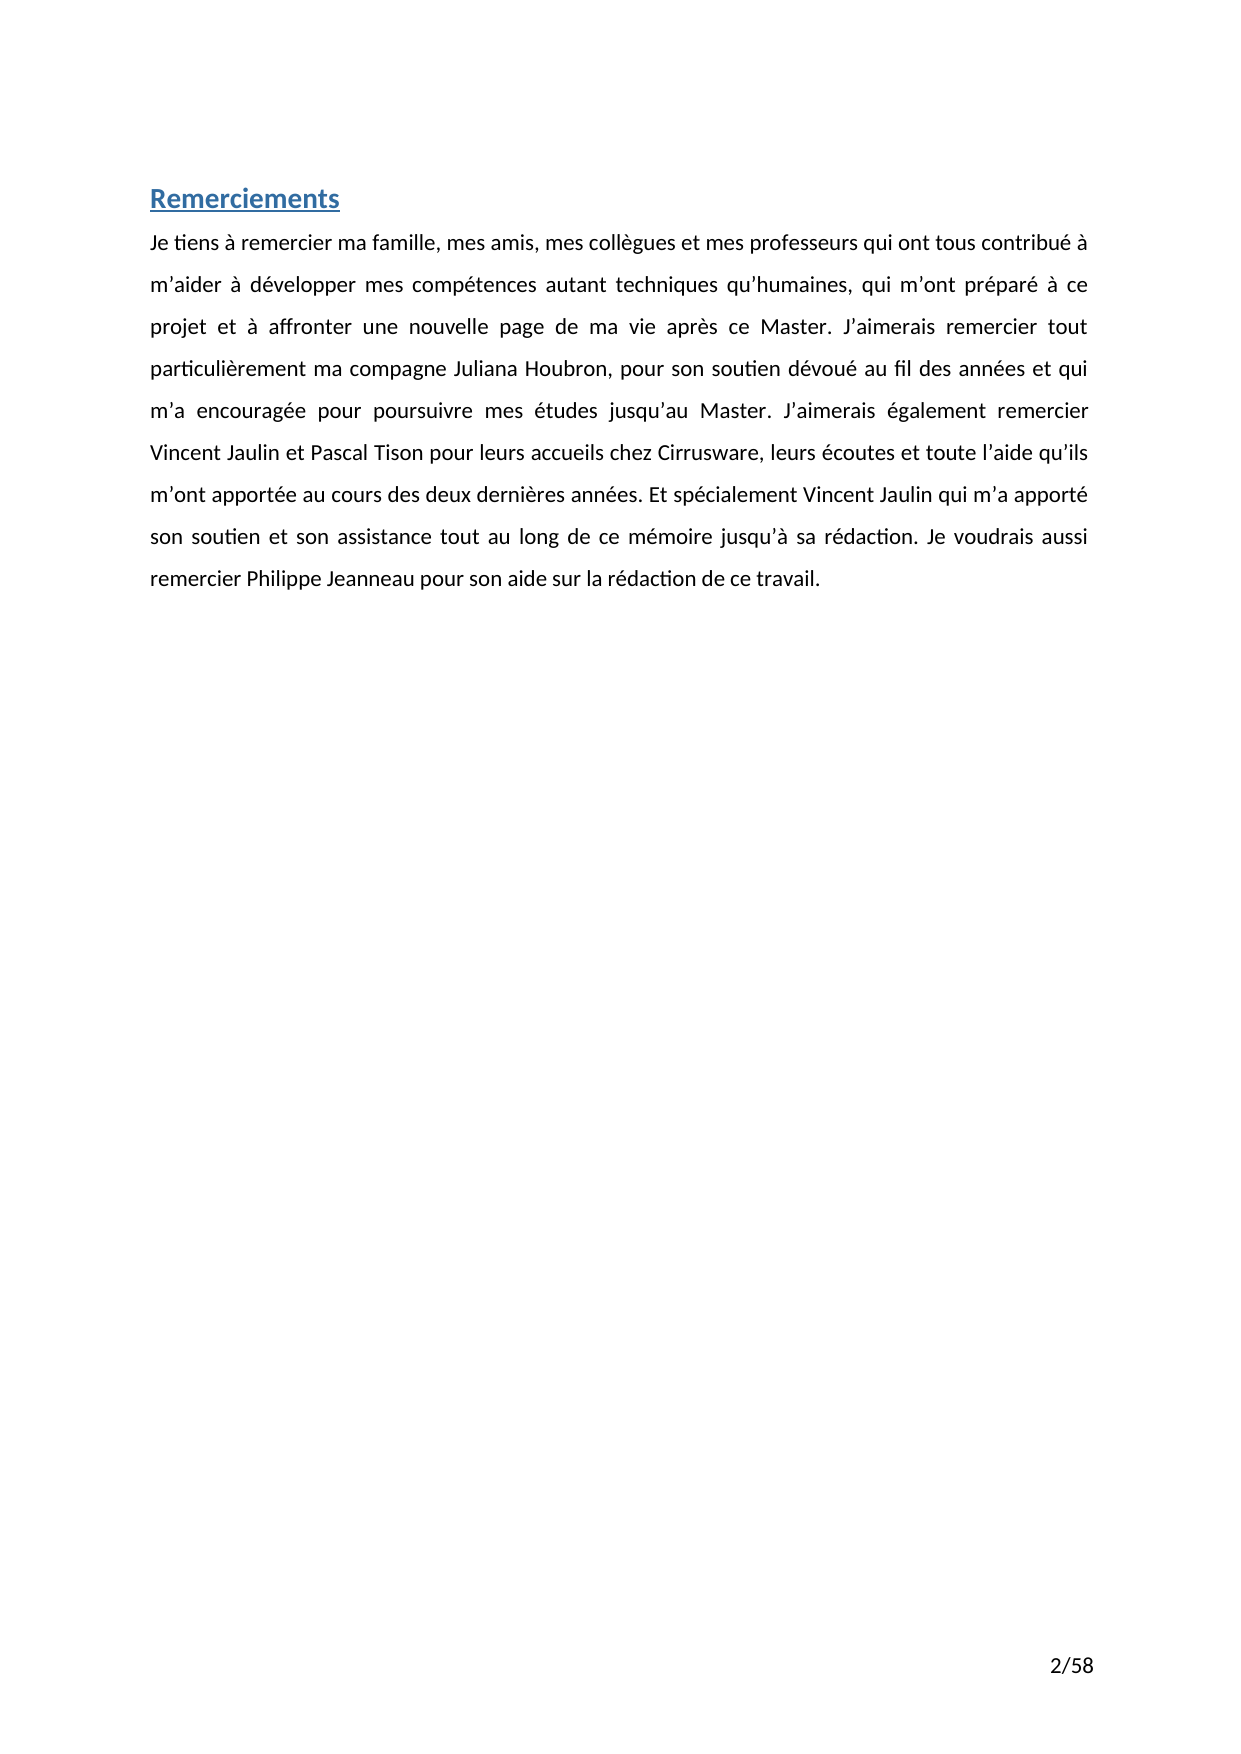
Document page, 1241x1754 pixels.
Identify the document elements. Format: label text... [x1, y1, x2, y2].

subtitle Remerciements [150, 180, 1090, 215]
text Je tiens à remercier ma famille, mes amis, mes collègues et mes professeurs qui ont tous contribué à m’aider à développer mes compétences autant techniques qu’humaines, qui m’ont préparé à ce projet et à affronter une nouvelle page de ma vie après ce Master. J’aimerais remercier tout particulièrement ma compagne Juliana Houbron, pour son soutien dévoué au fil des années et qui m’a encouragée pour poursuivre mes études jusqu’au Master. J’aimerais également remercier Vincent Jaulin et Pascal Tison pour leurs accueils chez Cirrusware, leurs écoutes et toute l’aide qu’ils m’ont apportée au cours des deux dernières années. Et spécialement Vincent Jaulin qui m’a apporté son soutien et son assistance tout au long de ce mémoire jusqu’à sa rédaction. Je voudrais aussi remercier Philippe Jeanneau pour son aide sur la rédaction de ce travail. [150, 228, 1090, 592]
